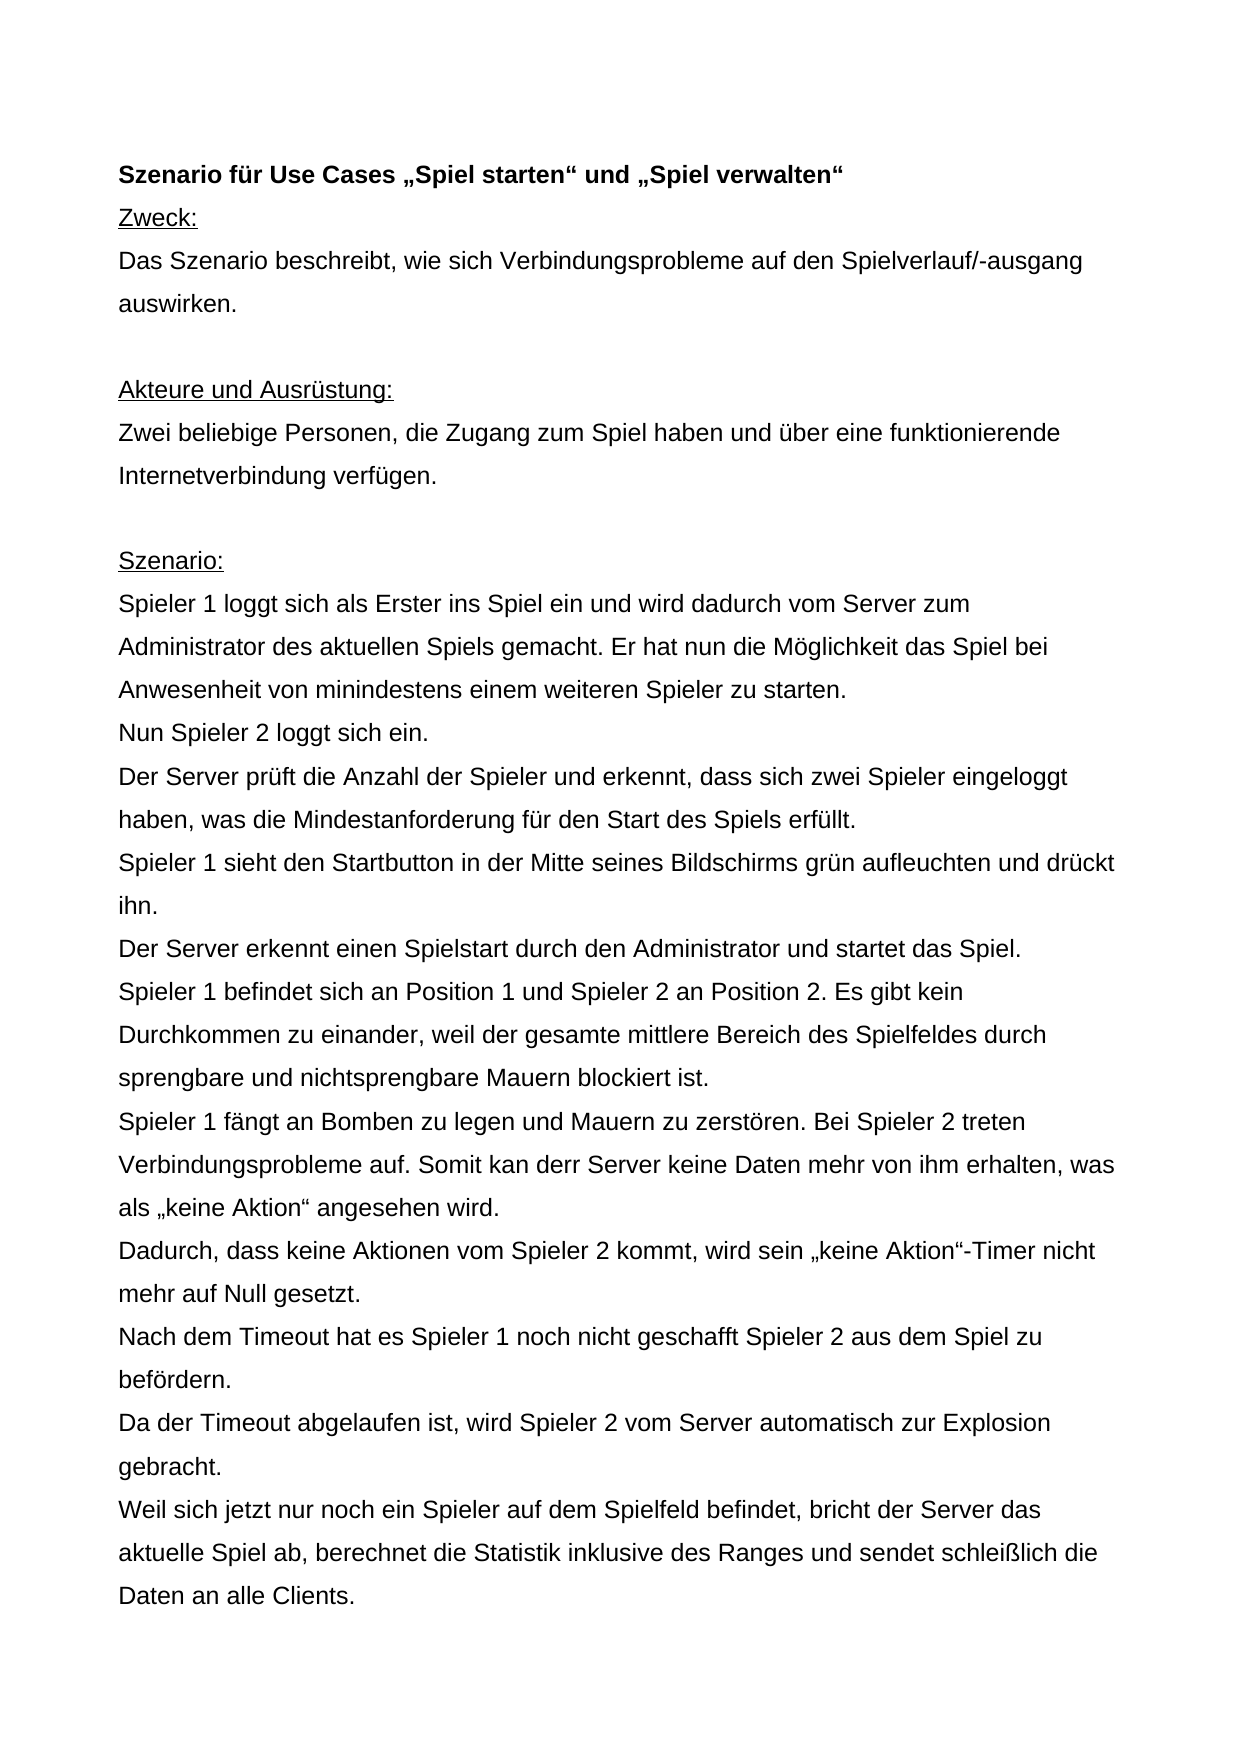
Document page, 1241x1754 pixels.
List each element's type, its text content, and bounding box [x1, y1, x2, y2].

text Der Server erkennt einen Spielstart durch den Administrator und startet das Spiel. Spieler 1 befindet sich an Position 1 und Spieler 2 an Position 2. Es gibt kein Durchkommen zu einander, weil der gesamte mittlere Bereich des Spielfeldes durch sprengbare und nichtsprengbare Mauern blockiert ist. Spieler 1 fängt an Bomben zu legen und Mauern zu zerstören. Bei Spieler 2 treten Verbindungsprobleme auf. Somit kan derr Server keine Daten mehr von ihm erhalten, was als „keine Aktion“ angesehen wird. Dadurch, dass keine Aktionen vom Spieler 2 kommt, wird sein „keine Aktion“-Timer nicht mehr auf Null gesetzt. Nach dem Timeout hat es Spieler 1 noch nicht geschafft Spieler 2 aus dem Spiel zu befördern. Da der Timeout abgelaufen ist, wird Spieler 2 vom Server automatisch zur Explosion gebracht. Weil sich jetzt nur noch ein Spieler auf dem Spielfeld befindet, bricht der Server das aktuelle Spiel ab, berechnet die Statistik inklusive des Ranges und sendet schleißlich die Daten an alle Clients. [118, 934, 1122, 1610]
text Spieler 1 loggt sich als Erster ins Spiel ein und wird dadurch vom Server zum Administrator des aktuellen Spiels gemacht. Er hat nun die Möglichkeit das Spiel bei Anwesenheit von minindestens einem weiteren Spieler zu starten. Nun Spieler 2 loggt sich ein. Der Server prüft die Anzahl der Spieler und erkennt, dass sich zwei Spieler eingeloggt haben, was die Mindestanforderung für den Start des Spiels erfüllt. Spieler 1 sieht den Startbutton in der Mitte seines Bildschirms grün aufleuchten und drückt ihn. [118, 589, 1122, 920]
text Das Szenario beschreibt, wie sich Verbindungsprobleme auf den Spielverlauf/-ausgang auswirken. [118, 246, 1122, 318]
text Zweck: [118, 203, 1122, 232]
text Zwei beliebige Personen, die Zugang zum Spiel haben und über eine funktionierende Internetverbindung verfügen. [118, 418, 1122, 489]
text Szenario: [118, 546, 1122, 575]
text Szenario für Use Cases „Spiel starten“ und „Spiel verwalten“ [118, 160, 1122, 189]
text Akteure und Ausrüstung: [118, 374, 1122, 403]
